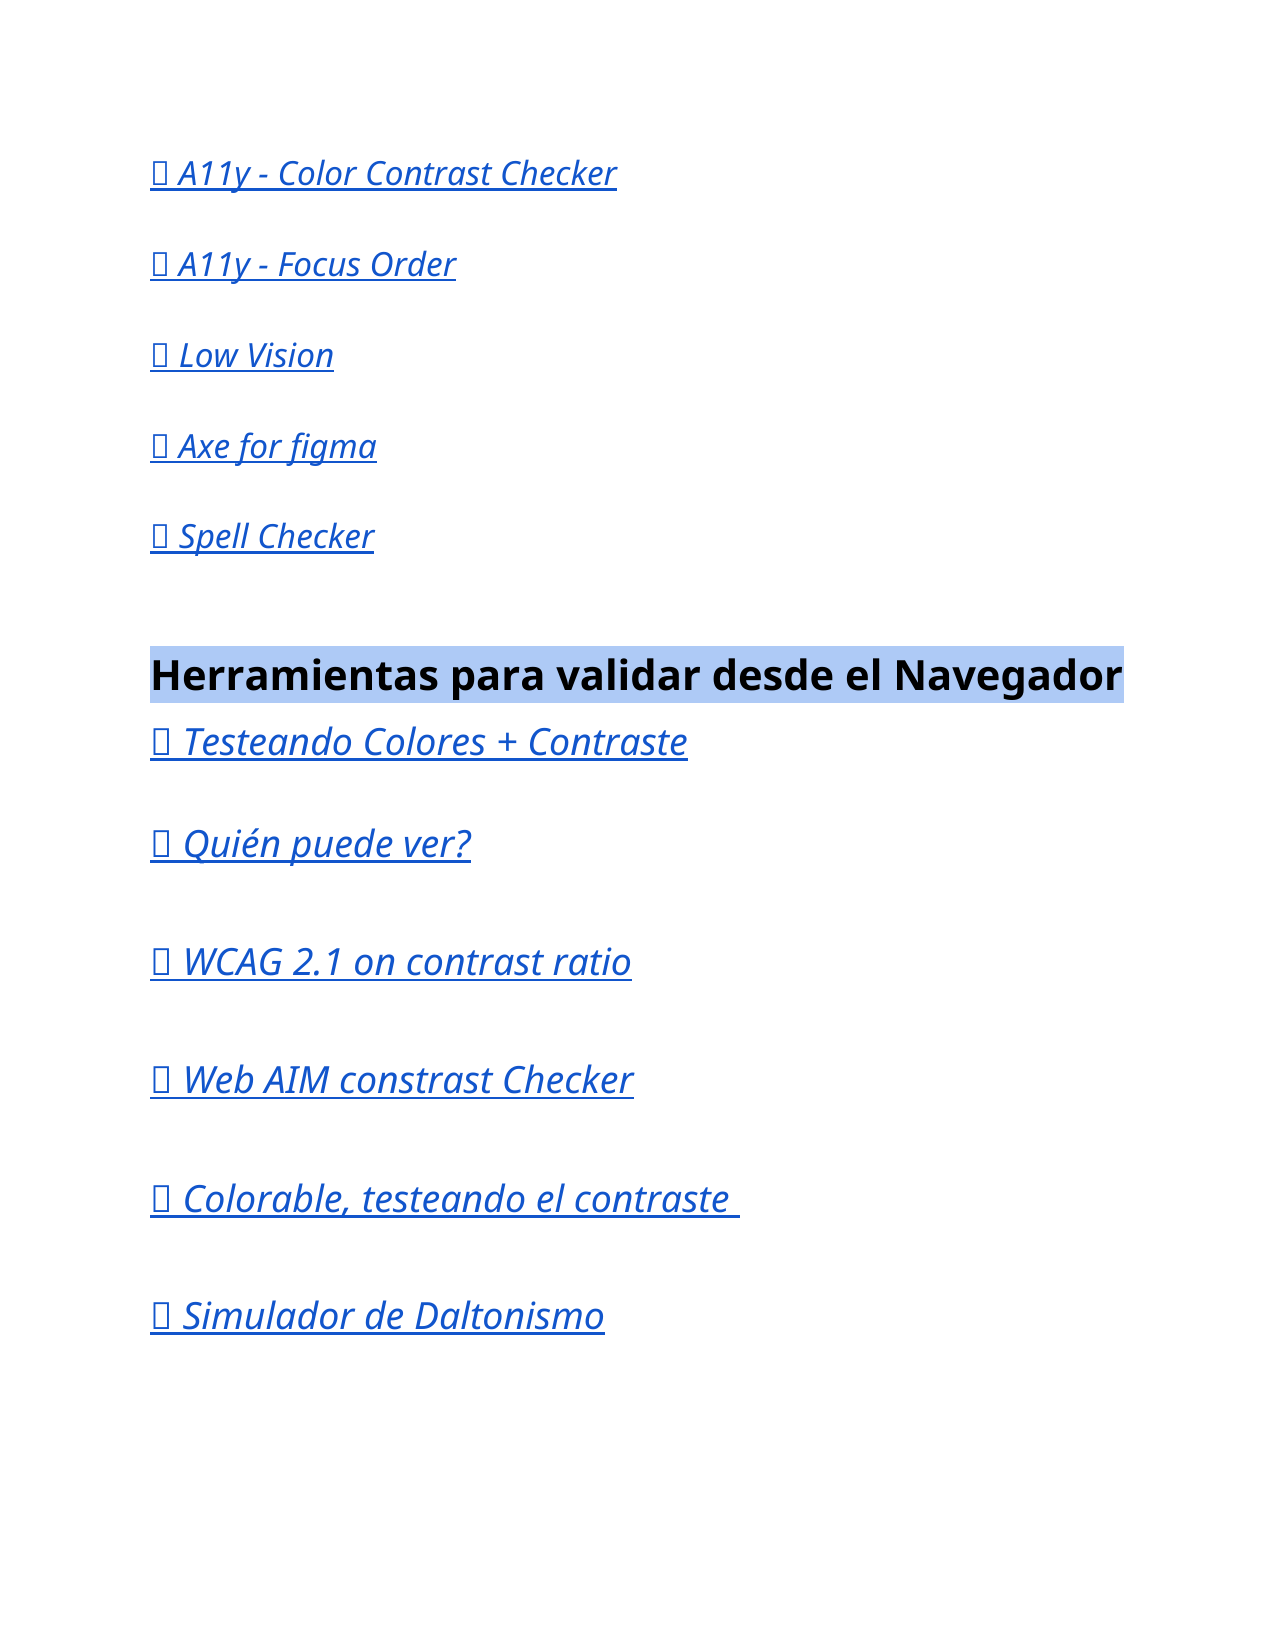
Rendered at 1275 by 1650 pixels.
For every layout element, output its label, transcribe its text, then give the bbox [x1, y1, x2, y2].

text 🔗 Low Vision [150, 332, 1125, 377]
text 🔗 Axe for figma [150, 422, 1125, 468]
text 🔗 Quién puede ver? [150, 817, 1125, 868]
text 🔗 Colorable, testeando el contraste [150, 1172, 1125, 1223]
text 🔗 A11y - Color Contrast Checker [150, 150, 1125, 195]
text 🔗 A11y - Focus Order [150, 241, 1125, 286]
text 🔗 WCAG 2.1 on contrast ratio [150, 935, 1125, 986]
text 🔗 Simulador de Daltonismo [150, 1289, 1125, 1340]
text 🔗 Testeando Colores + Contraste [150, 715, 1125, 766]
text 🔗 Spell Checker [150, 513, 1125, 559]
text 🔗 Web AIM constrast Checker [150, 1054, 1125, 1105]
